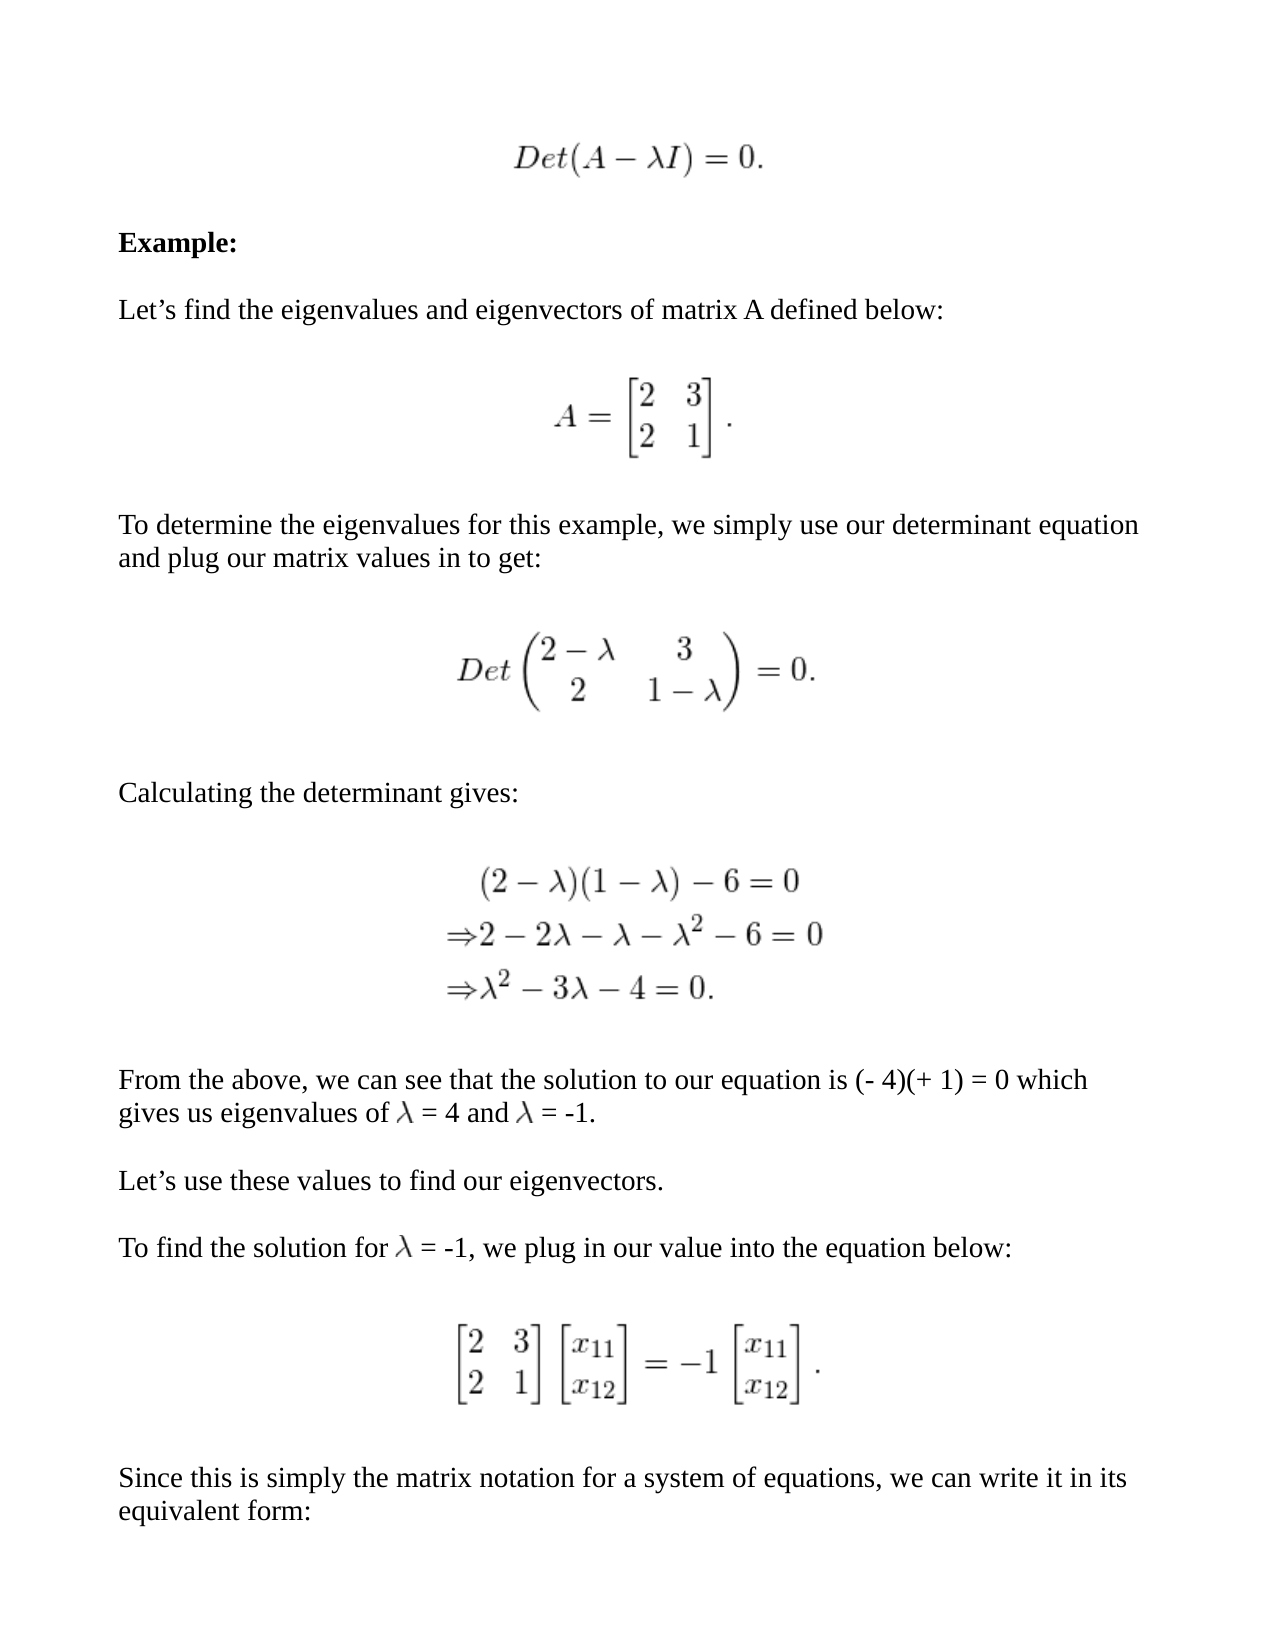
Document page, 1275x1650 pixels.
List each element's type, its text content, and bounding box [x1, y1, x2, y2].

text To determine the eigenvalues for this example, we simply use our determinant equation and plug our matrix values in to get: [118, 507, 1157, 574]
picture [486, 118, 789, 192]
text To find the solution for = -1, we plug in our value into the equation below: [118, 1230, 1157, 1263]
picture [516, 1101, 534, 1123]
text Since this is simply the matrix notation for a system of equations, we can write it in its equivalent form: [118, 1460, 1157, 1527]
text Let’s use these values to find our eigenvectors. [118, 1163, 1157, 1196]
text Calculating the determinant gives: [118, 775, 1157, 809]
picture [436, 1296, 839, 1427]
picture [421, 842, 854, 1029]
picture [528, 359, 747, 474]
text Let’s find the eigenvalues and eigenvectors of matrix A defined below: [118, 292, 1157, 326]
text Example: [118, 225, 1157, 259]
text From the above, we can see that the solution to our equation is (- 4)(+ 1) = 0 which gives us eigenvalues of = 4 and = -1. [118, 1062, 1157, 1129]
picture [434, 607, 841, 742]
picture [396, 1101, 414, 1123]
picture [395, 1235, 413, 1257]
